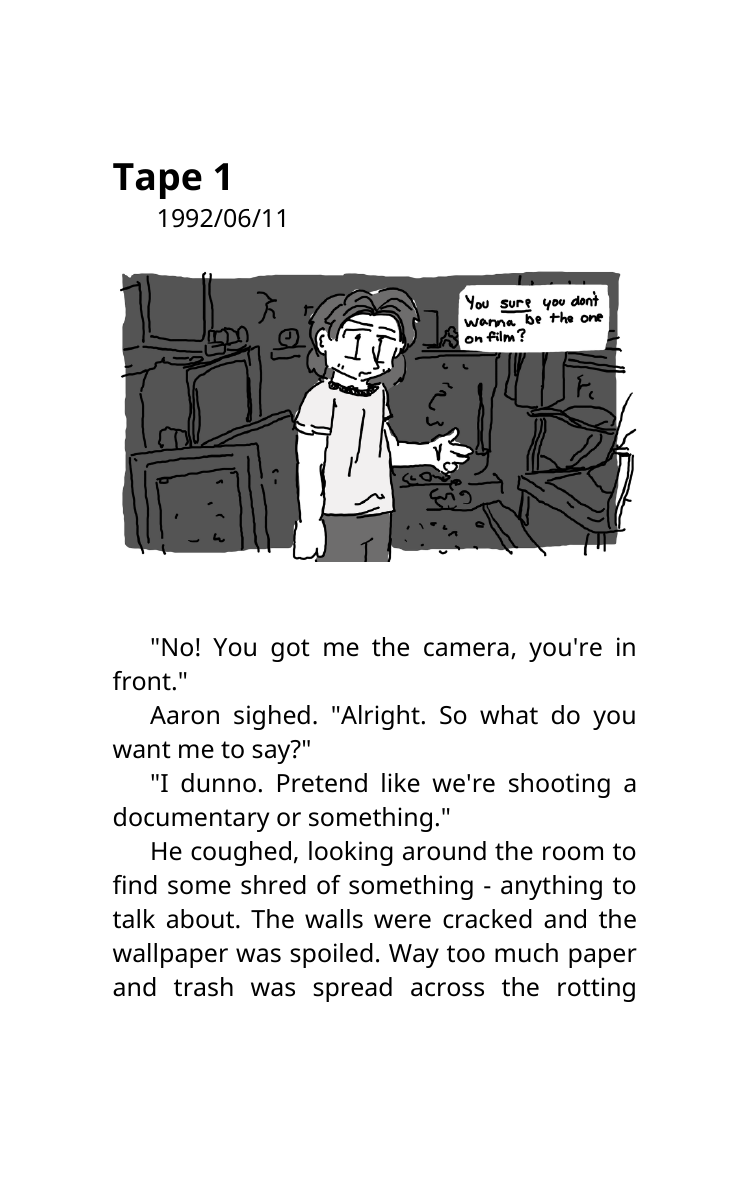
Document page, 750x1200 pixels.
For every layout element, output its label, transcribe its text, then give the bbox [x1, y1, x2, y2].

text 1992/06/11 [112, 201, 637, 235]
text "I dunno. Pretend like we're shooting a documentary or something." [112, 766, 637, 834]
subtitle Tape 1 [112, 150, 637, 201]
picture [112, 266, 638, 562]
text Aaron sighed. "Alright. So what do you want me to say?" [112, 698, 637, 766]
text He coughed, looking around the room to find some shred of something - anything to talk about. The walls were cracked and the wallpaper was spoiled. Way too much paper and trash was spread across the rotting [112, 834, 637, 1004]
text "No! You got me the camera, you're in front." [112, 629, 637, 698]
